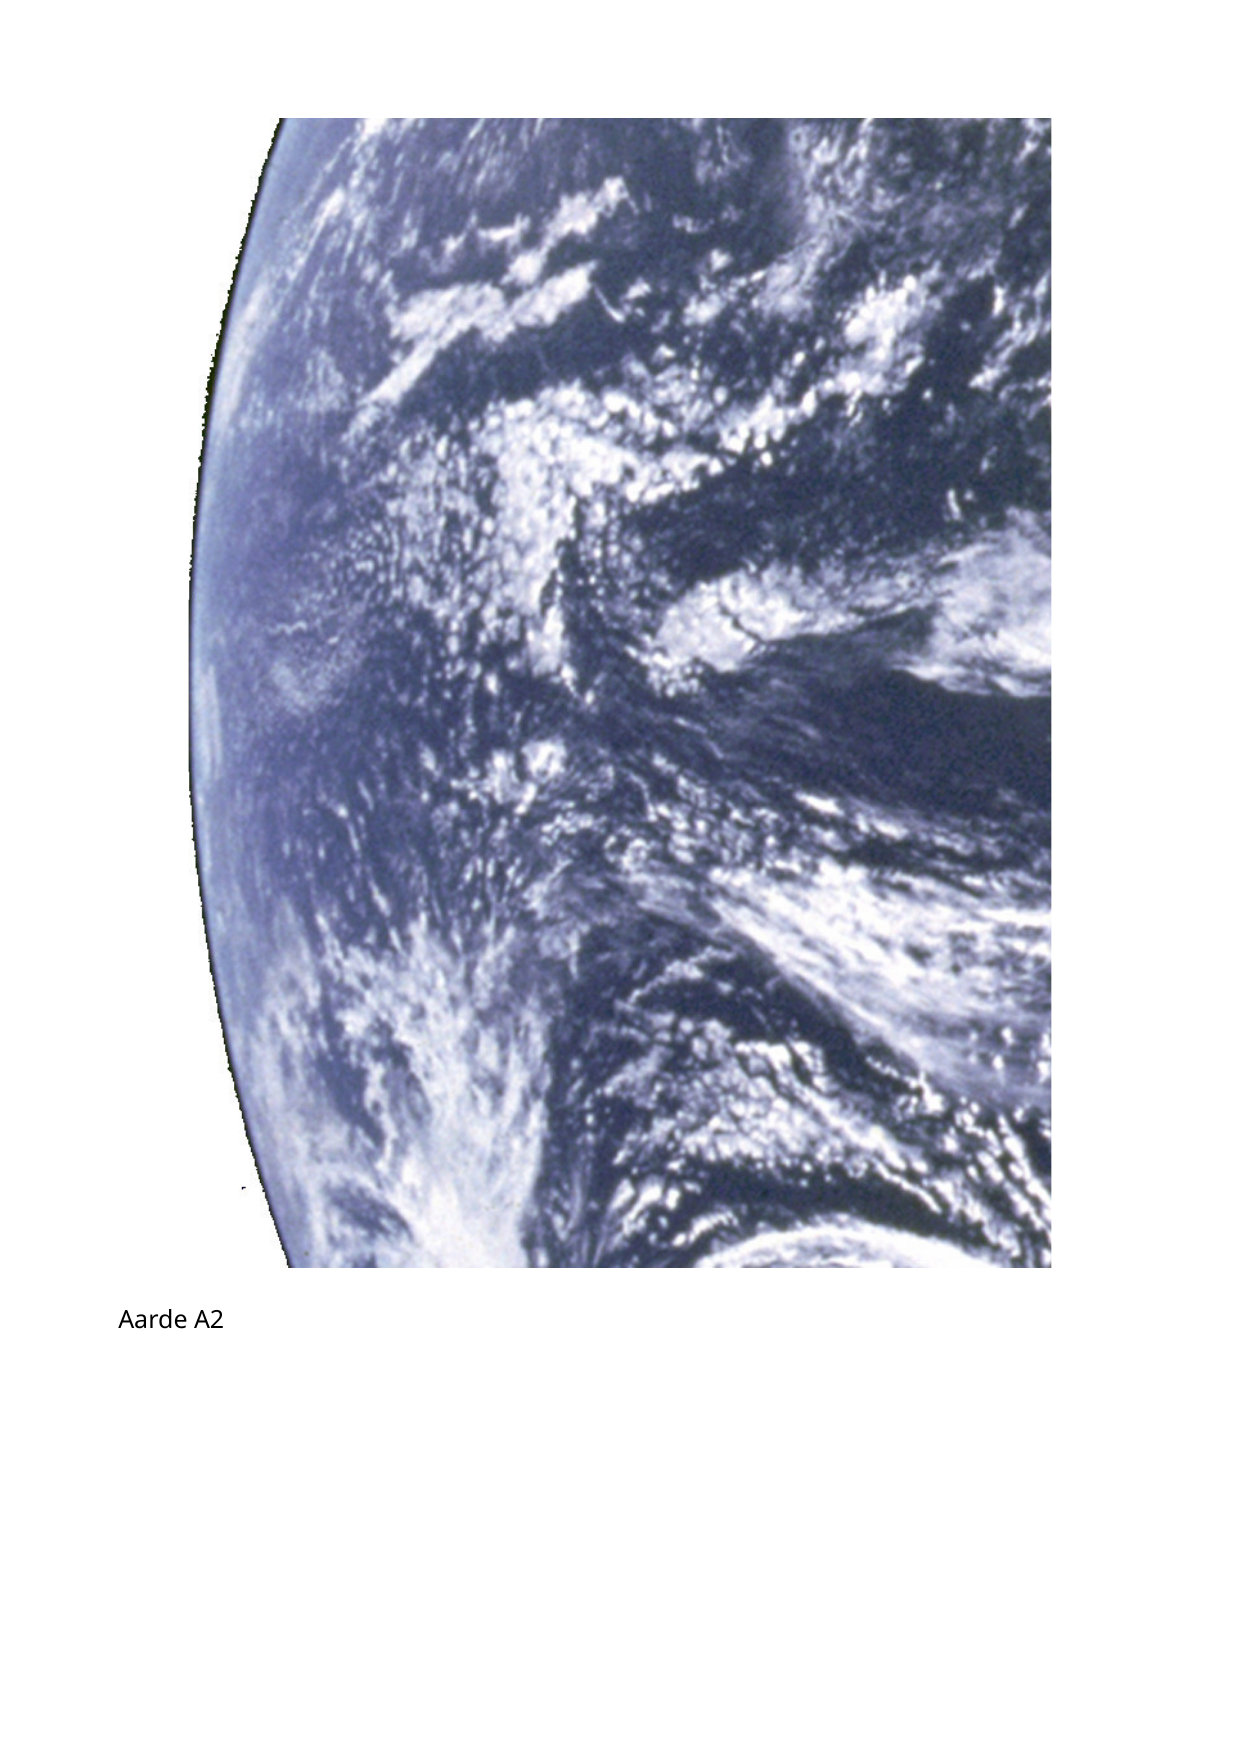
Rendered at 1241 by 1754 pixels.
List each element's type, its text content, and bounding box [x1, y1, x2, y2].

text Aarde A2 [118, 1301, 1122, 1335]
picture [188, 118, 1052, 1268]
